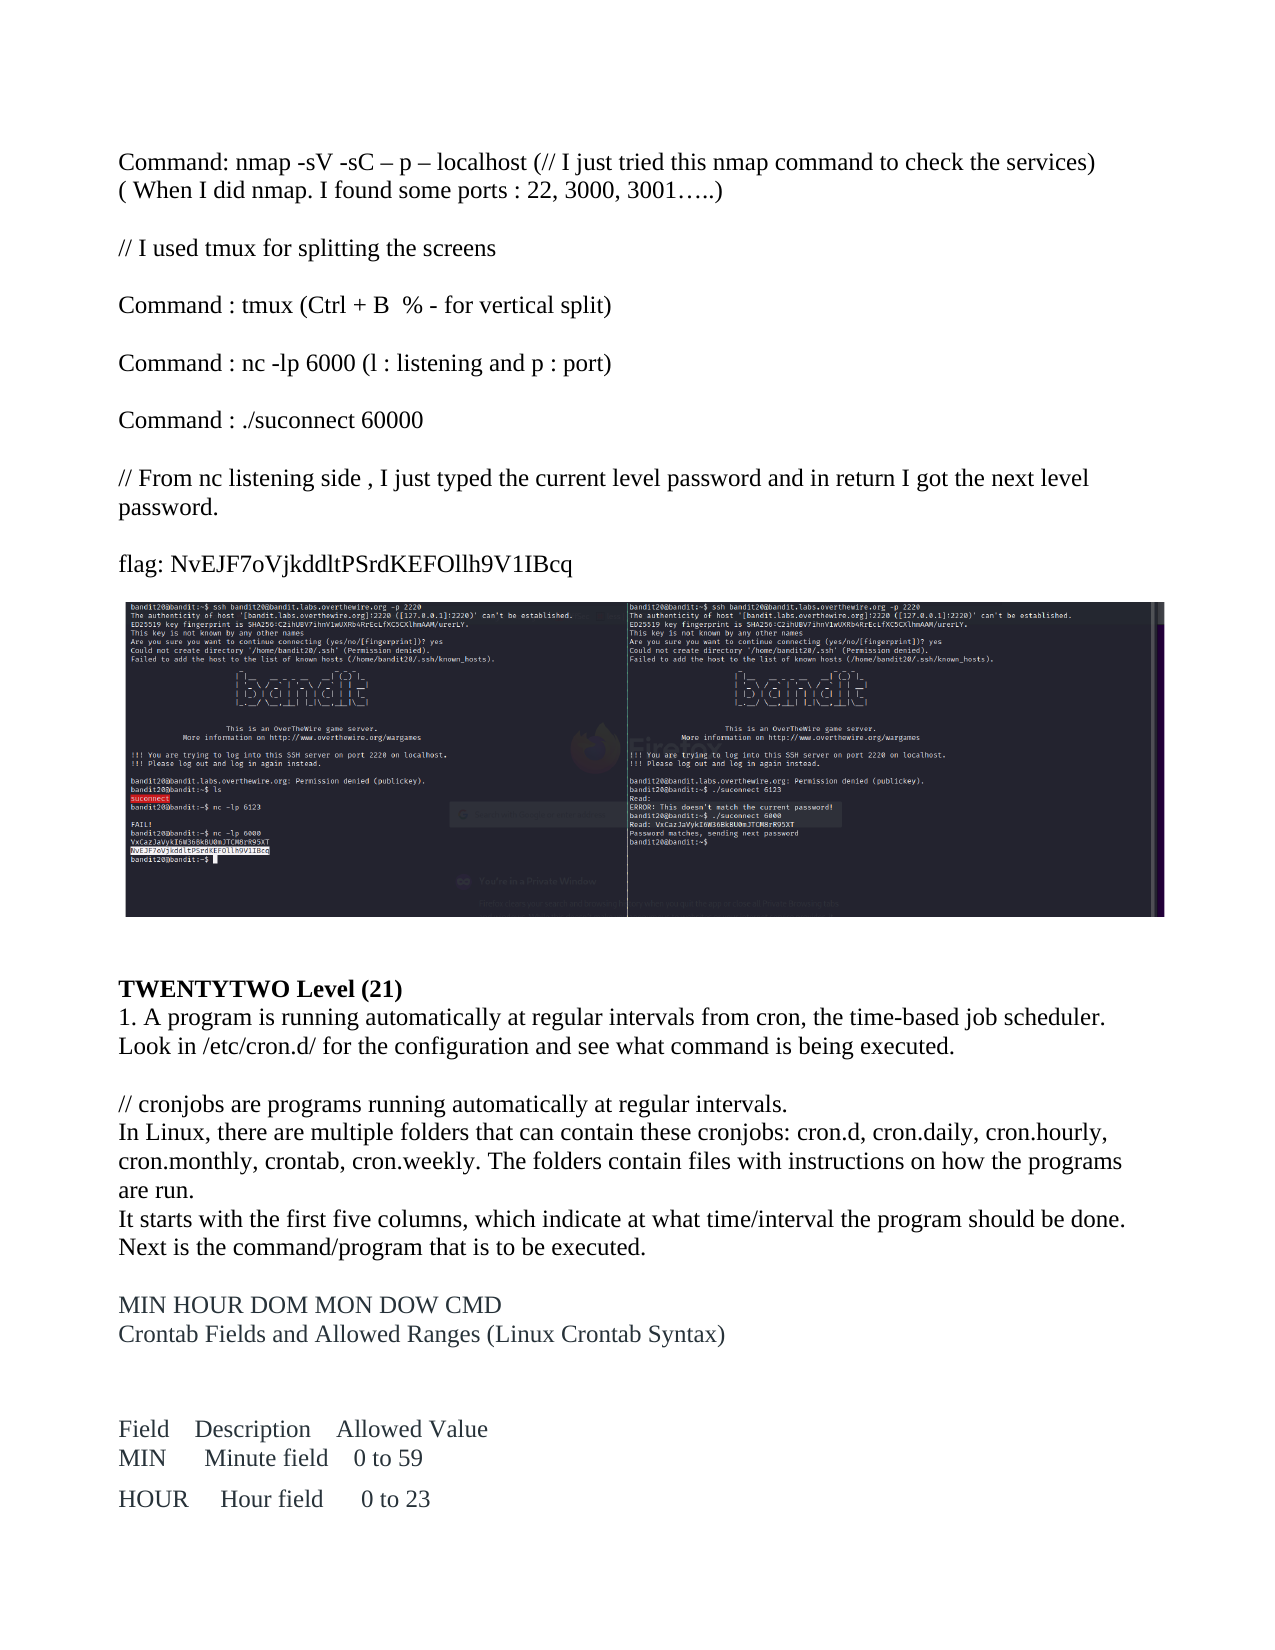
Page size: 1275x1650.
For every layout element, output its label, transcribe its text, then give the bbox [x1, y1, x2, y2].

text MIN HOUR DOM MON DOW CMD [118, 1290, 1157, 1319]
text Command : nc -lp 6000 (l : listening and p : port) [118, 348, 1157, 377]
text TWENTYTWO Level (21) [118, 974, 1157, 1002]
text flag: NvEJF7oVjkddltPSrdKEFOllh9V1IBcq [118, 549, 1157, 578]
text In Linux, there are multiple folders that can contain these cronjobs: cron.d, cron.daily, cron.hourly, cron.monthly, crontab, cron.weekly. The folders contain files with instructions on how the programs are run. [118, 1117, 1157, 1204]
text MIN Minute field 0 to 59 [118, 1443, 1157, 1472]
text Crontab Fields and Allowed Ranges (Linux Crontab Syntax) [118, 1319, 1157, 1347]
text It starts with the first five columns, which indicate at what time/interval the program should be done. Next is the command/program that is to be executed. [118, 1204, 1157, 1261]
picture [125, 602, 1165, 917]
text 1. A program is running automatically at regular intervals from cron, the time-based job scheduler. Look in /etc/cron.d/ for the configuration and see what command is being executed. [118, 1002, 1157, 1060]
text ( When I did nmap. I found some ports : 22, 3000, 3001…..) [118, 176, 1157, 204]
text // From nc listening side , I just typed the current level password and in return I got the next level password. [118, 463, 1157, 521]
text // cronjobs are programs running automatically at regular intervals. [118, 1089, 1157, 1117]
text HOUR Hour field 0 to 23 [118, 1484, 1157, 1513]
text Command: nmap -sV -sC – p – localhost (// I just tried this nmap command to check the services) [118, 147, 1157, 176]
text Field Description Allowed Value [118, 1414, 1157, 1443]
text Command : tmux (Ctrl + B % - for vertical split) [118, 291, 1157, 319]
text // I used tmux for splitting the screens [118, 233, 1157, 262]
text Command : ./suconnect 60000 [118, 406, 1157, 434]
